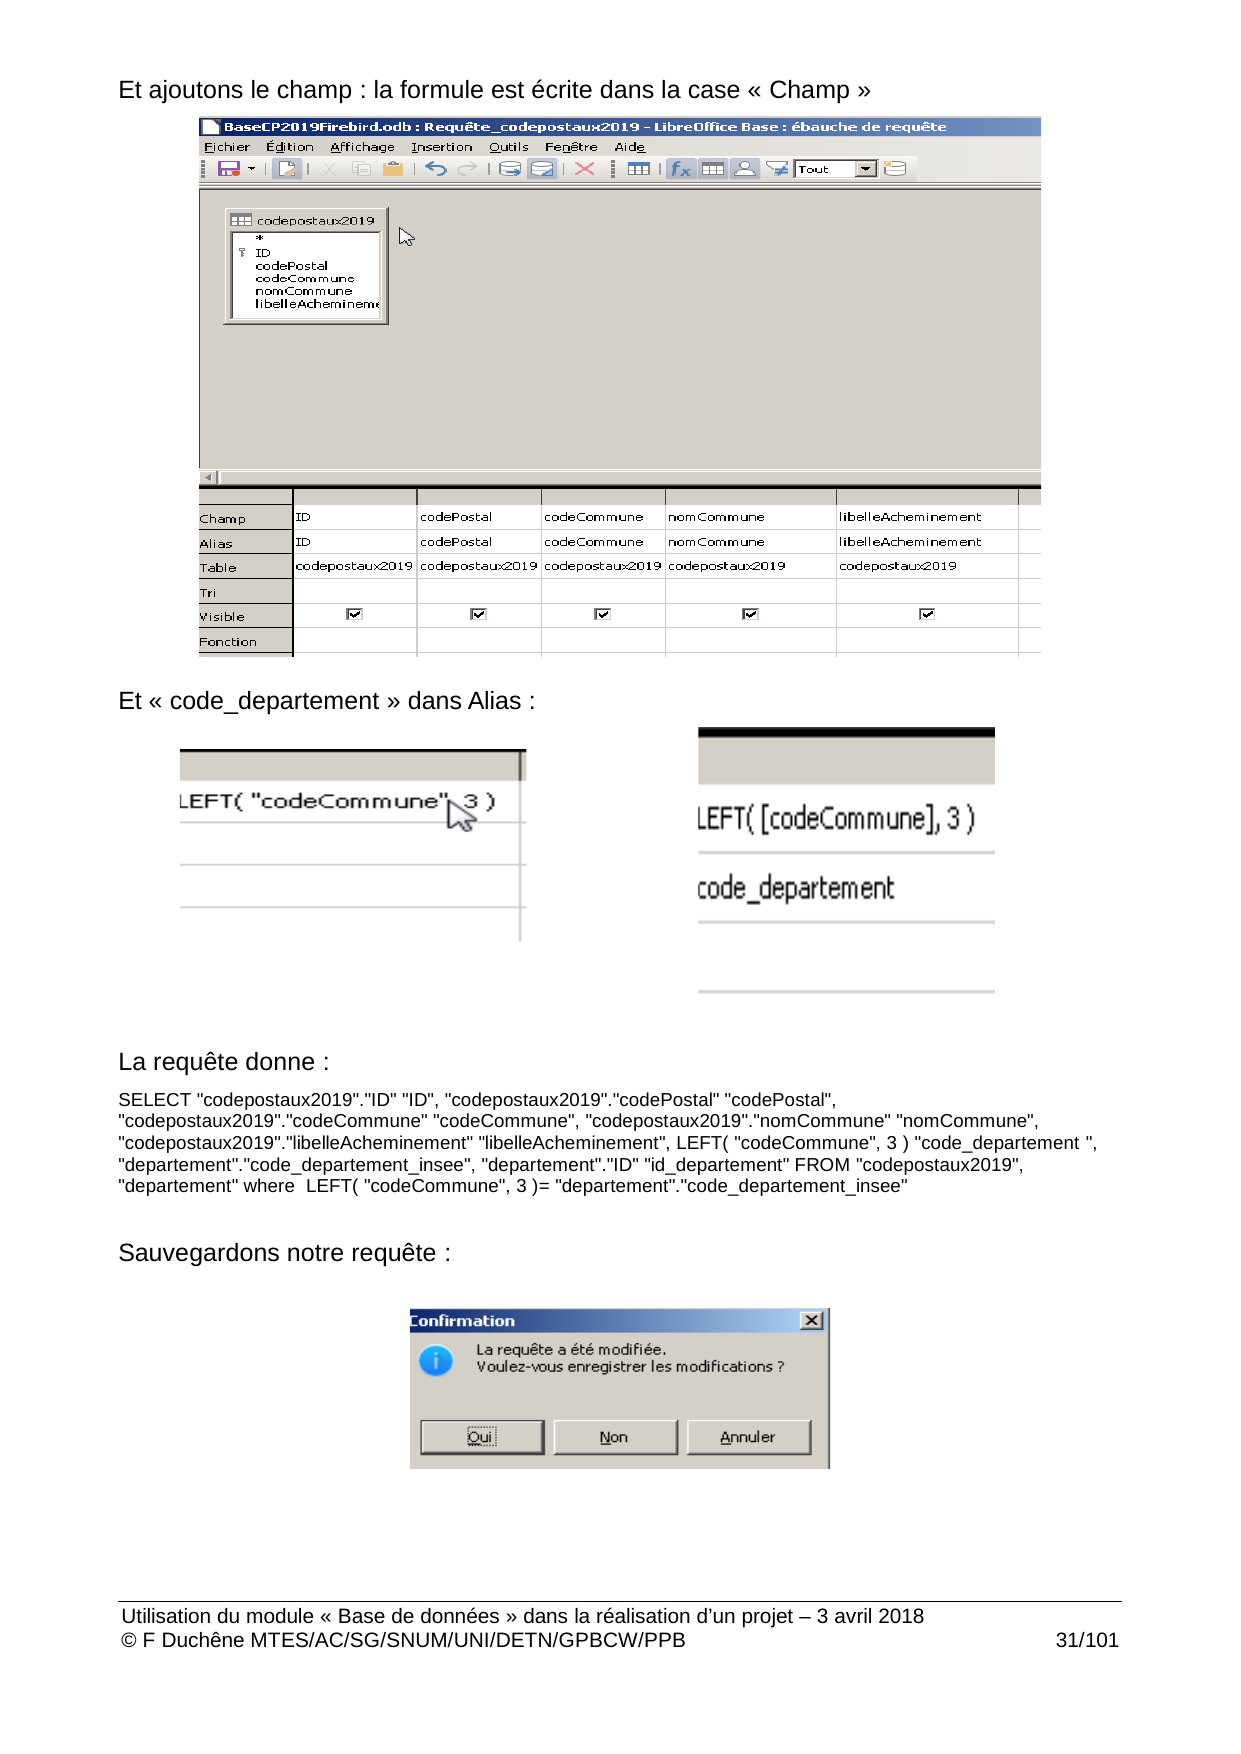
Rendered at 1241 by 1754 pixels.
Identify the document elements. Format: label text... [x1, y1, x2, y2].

text Sauvegardons notre requête : [118, 1238, 1122, 1267]
text SELECT "codepostaux2019"."ID" "ID", "codepostaux2019"."codePostal" "codePostal", "codepostaux2019"."codeCommune" "codeCommune", "codepostaux2019"."nomCommune" "nomCommune", "codepostaux2019"."libelleAcheminement" "libelleAcheminement", LEFT( "codeCommune", 3 ) "code_departement ", "departement"."code_departement_insee", "departement"."ID" "id_departement" FROM "codepostaux2019", "departement" where LEFT( "codeCommune", 3 )= "departement"."code_departement_insee" [118, 1089, 1122, 1197]
text La requête donne : [118, 1047, 1122, 1076]
text Et ajoutons le champ : la formule est écrite dans la case « Champ » [118, 75, 1122, 104]
text Et « code_departement » dans Alias : [118, 686, 1122, 715]
